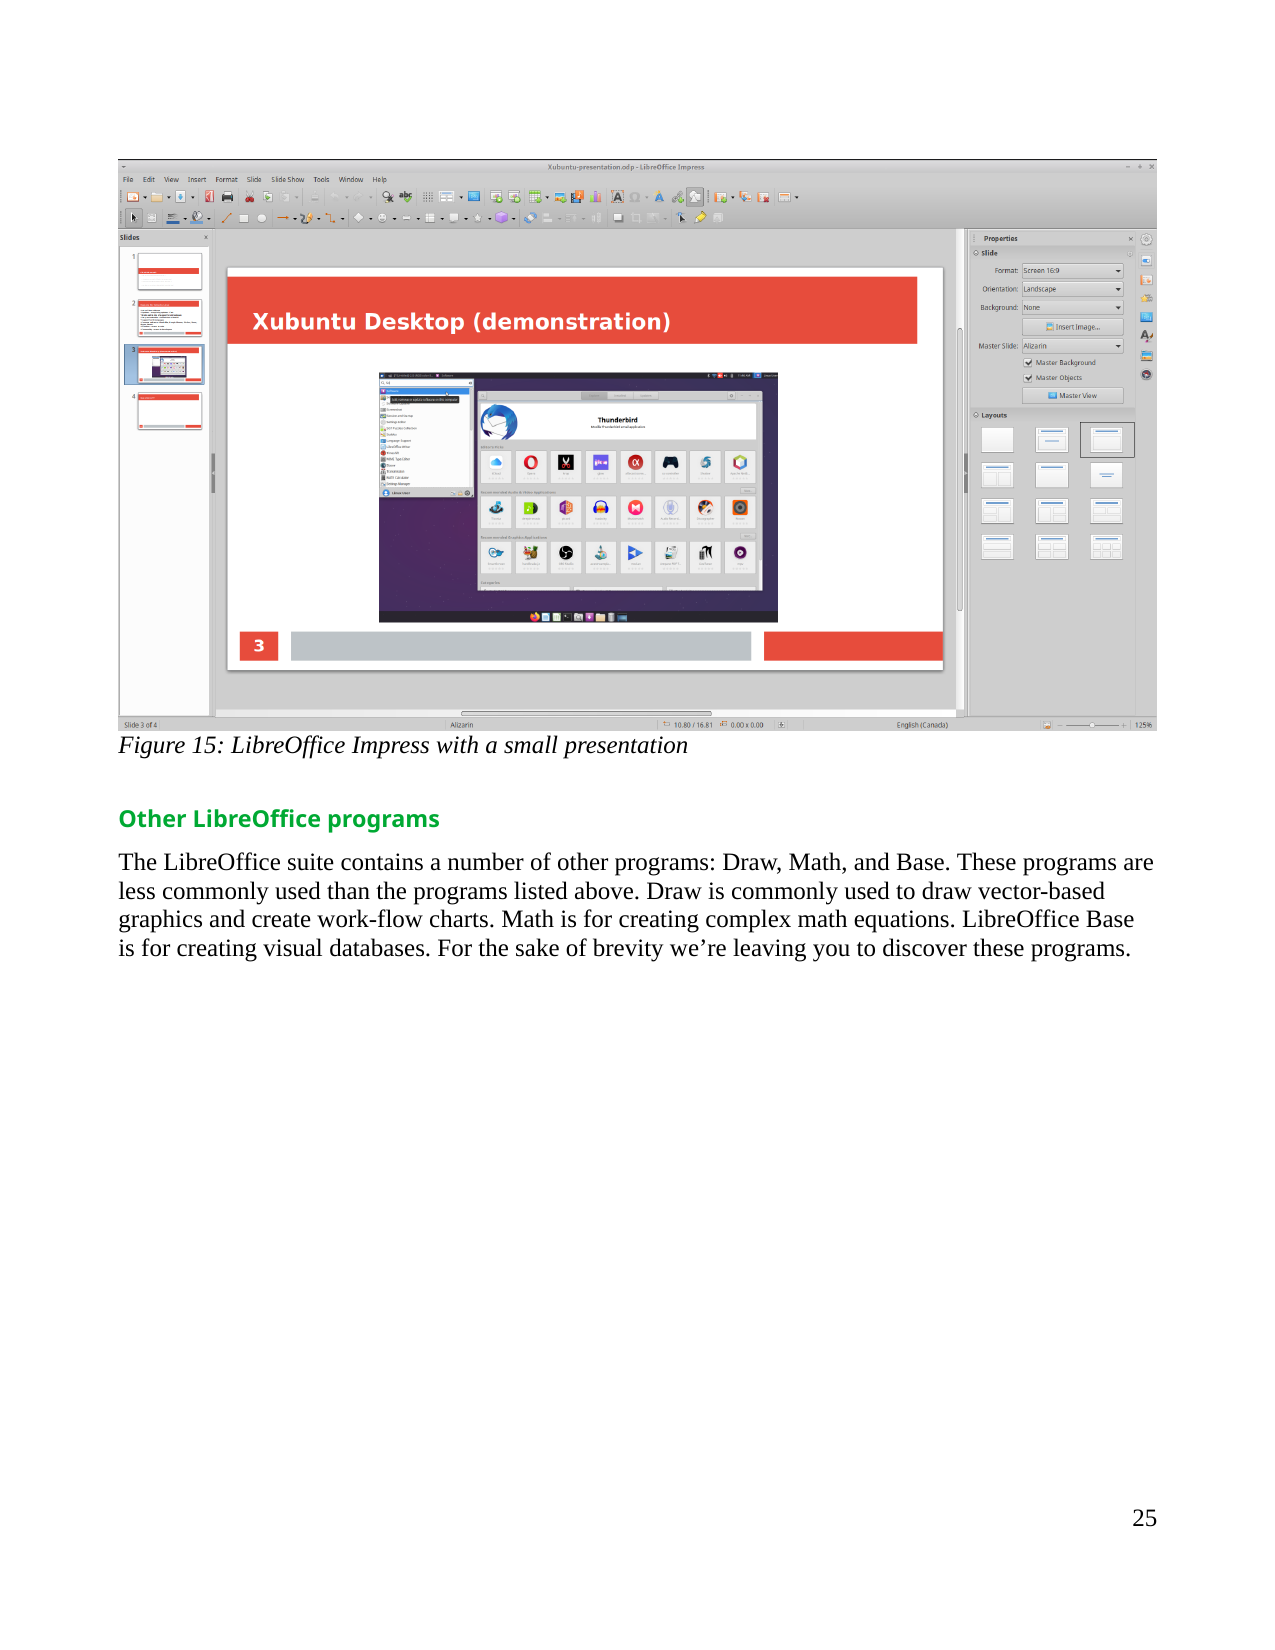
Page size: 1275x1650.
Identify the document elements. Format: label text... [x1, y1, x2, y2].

text The LibreOffice suite contains a number of other programs: Draw, Math, and Base. These programs are less commonly used than the programs listed above. Draw is commonly used to draw vector-based graphics and create work-flow charts. Math is for creating complex math equations. LibreOffice Base is for creating visual databases. For the sake of brevity we’re leaving you to discover these programs. [118, 847, 1157, 962]
subtitle Other LibreOffice programs [118, 803, 1157, 834]
text Figure 15: LibreOffice Impress with a small presentation [118, 731, 1157, 759]
picture [118, 159, 1157, 731]
